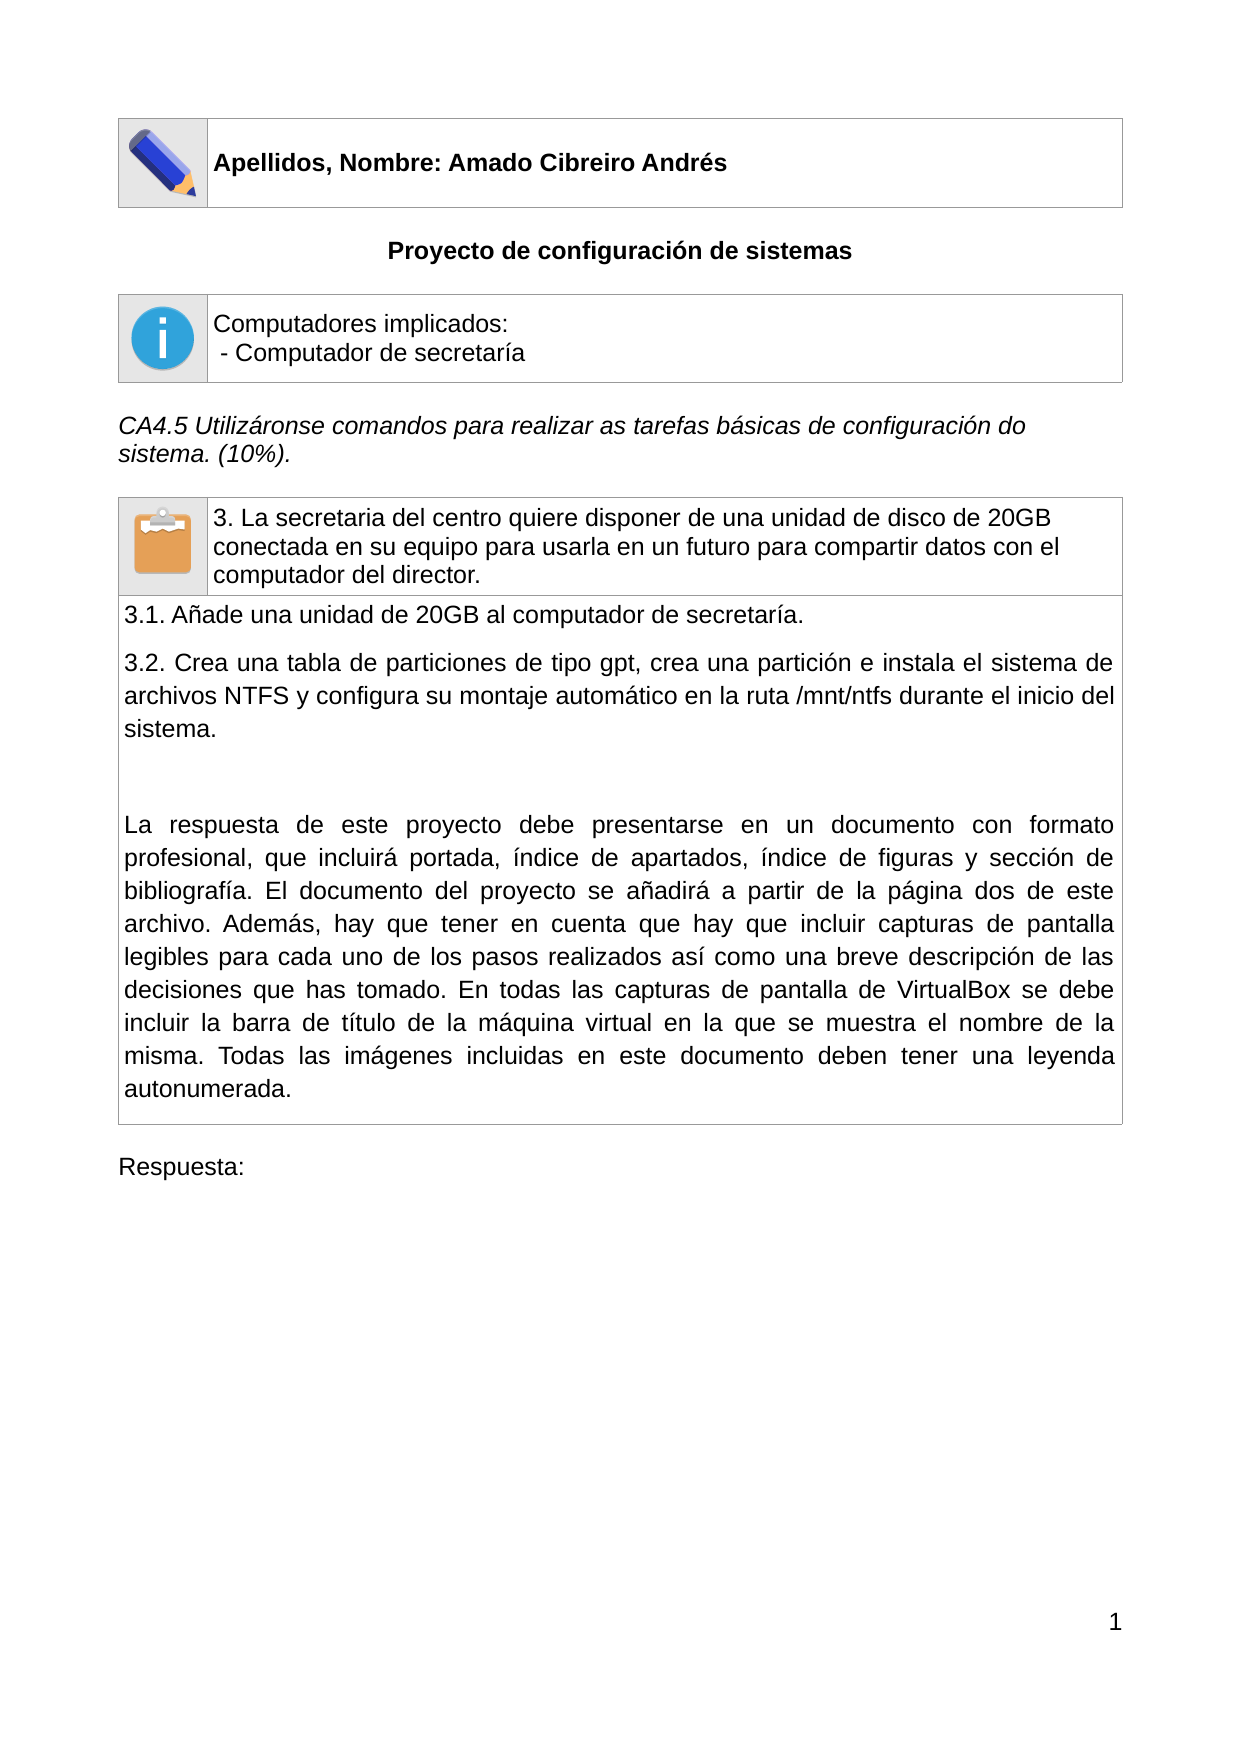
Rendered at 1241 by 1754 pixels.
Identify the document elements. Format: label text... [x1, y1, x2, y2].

table_cell 3.1. Añade una unidad de 20GB al computador de secretaría. 3.2. Crea una tabla de particiones de tipo gpt, crea una partición e instala el sistema de archivos NTFS y configura su montaje automático en la ruta /mnt/ntfs durante el inicio del sistema. La respuesta de este proyecto debe presentarse en un documento con formato profesional, que incluirá portada, índice de apartados, índice de figuras y sección de bibliografía. El documento del proyecto se añadirá a partir de la página dos de este archivo. Además, hay que tener en cuenta que hay que incluir capturas de pantalla legibles para cada uno de los pasos realizados así como una breve descripción de las decisiones que has tomado. En todas las capturas de pantalla de VirtualBox se debe incluir la barra de título de la máquina virtual en la que se muestra el nombre de la misma. Todas las imágenes incluidas en este documento deben tener una leyenda autonumerada. [119, 596, 1122, 1123]
table_header [119, 295, 207, 382]
table_header Computadores implicados: - Computador de secretaría [208, 295, 1122, 382]
table_header [119, 498, 207, 595]
table_header Apellidos, Nombre: Amado Cibreiro Andrés [208, 119, 1122, 207]
text Proyecto de configuración de sistemas [118, 236, 1122, 265]
table_header 3. La secretaria del centro quiere disponer de una unidad de disco de 20GB conectada en su equipo para usarla en un futuro para compartir datos con el computador del director. [208, 498, 1122, 595]
text Respuesta: [118, 1152, 1122, 1181]
text CA4.5 Utilizáronse comandos para realizar as tarefas básicas de configuración do sistema. (10%). [118, 411, 1122, 468]
table_header [119, 119, 207, 207]
